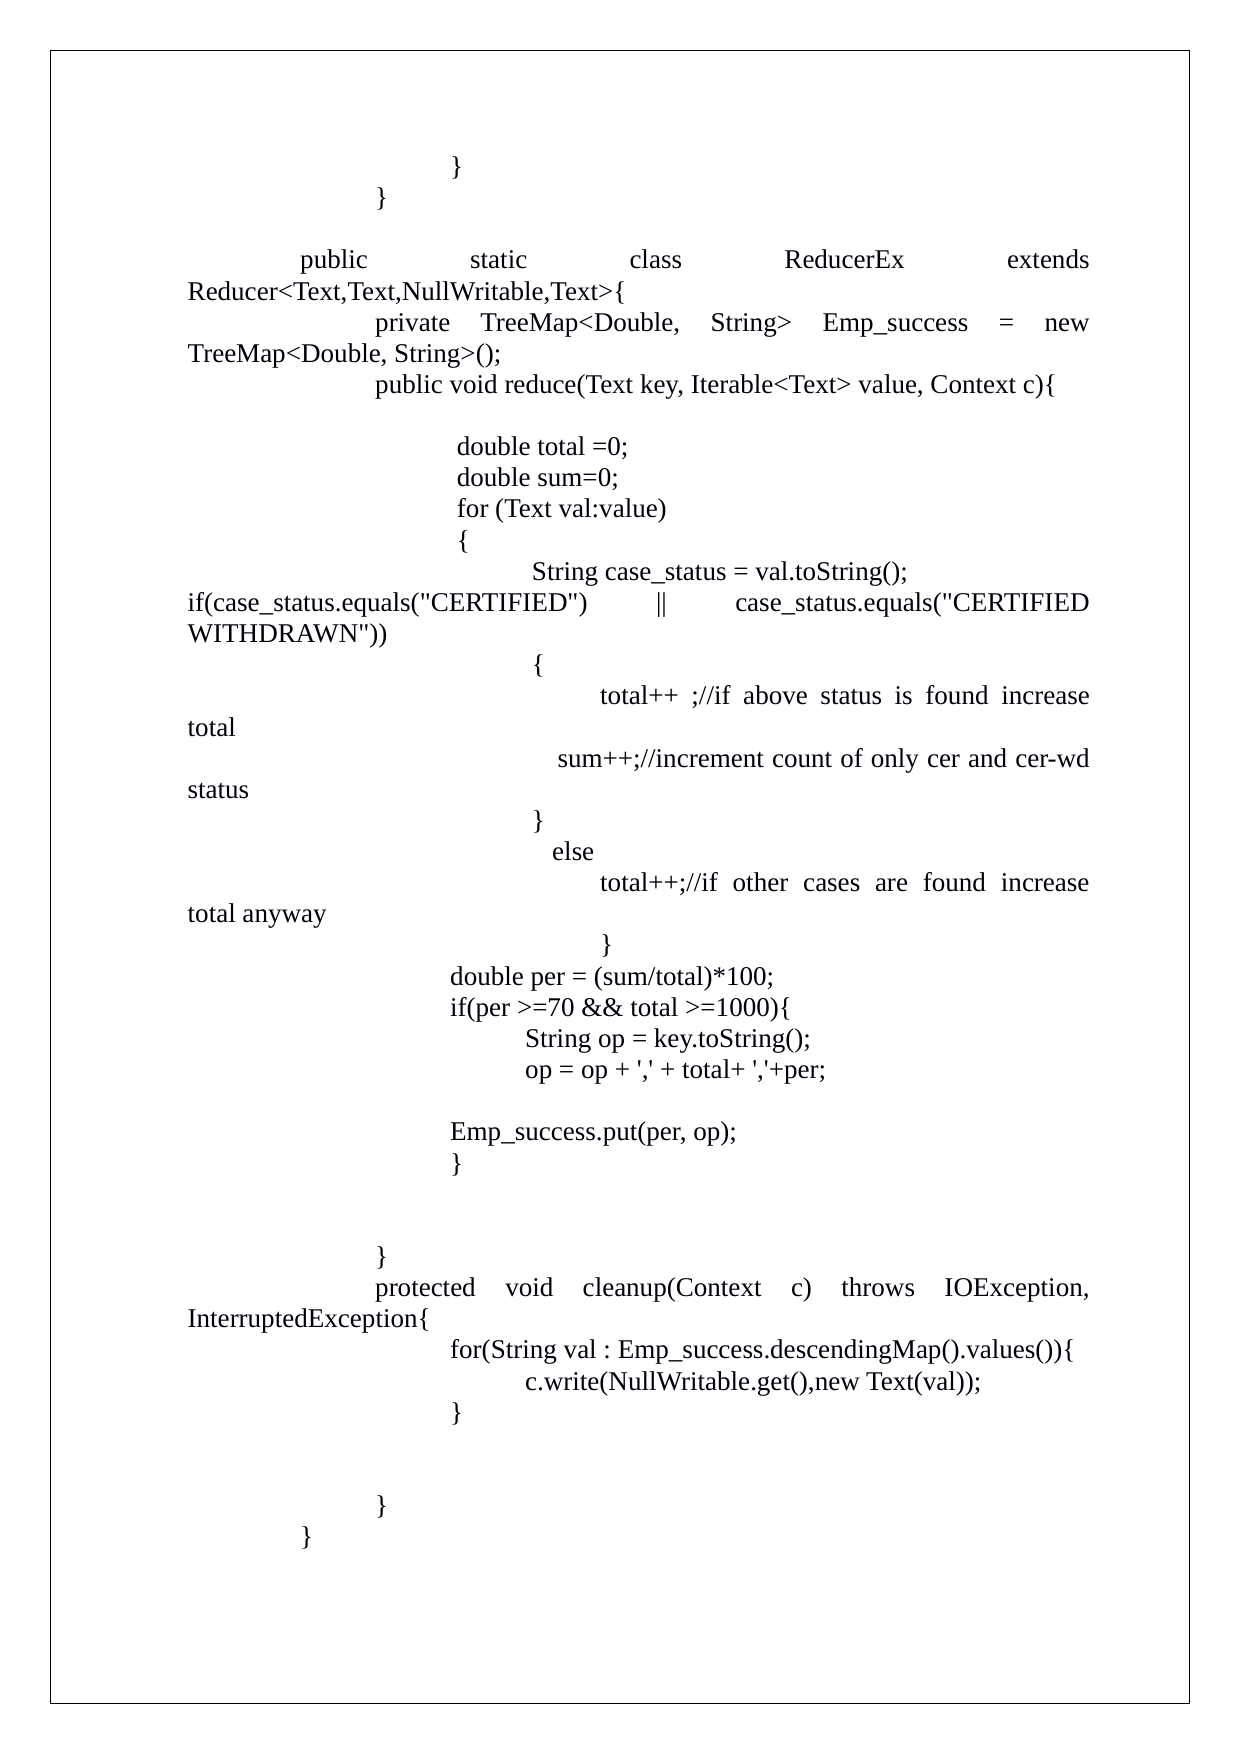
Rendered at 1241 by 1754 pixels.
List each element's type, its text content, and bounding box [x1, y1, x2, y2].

text } [187, 1520, 1090, 1552]
text total++;//if other cases are found increase total anyway [187, 866, 1090, 929]
text public static class ReducerEx extends Reducer<Text,Text,NullWritable,Text>{ [187, 243, 1090, 306]
text double per = (sum/total)*100; [187, 960, 1090, 991]
text for (Text val:value) [187, 493, 1090, 524]
text } [187, 1240, 1090, 1271]
text if(case_status.equals("CERTIFIED") || case_status.equals("CERTIFIED WITHDRAWN")) [187, 586, 1090, 648]
text double total =0; [187, 430, 1090, 461]
text } [187, 150, 1090, 181]
text op = op + ',' + total+ ','+per; [187, 1053, 1090, 1084]
text { [187, 524, 1090, 555]
text String op = key.toString(); [187, 1022, 1090, 1053]
text for(String val : Emp_success.descendingMap().values()){ [187, 1333, 1090, 1365]
text protected void cleanup(Context c) throws IOException, InterruptedException{ [187, 1271, 1090, 1333]
text else [187, 835, 1090, 866]
text total++ ;//if above status is found increase total [187, 679, 1090, 742]
text private TreeMap<Double, String> Emp_success = new TreeMap<Double, String>(); [187, 306, 1090, 368]
text String case_status = val.toString(); [187, 555, 1090, 586]
text } [187, 1489, 1090, 1520]
text } [187, 804, 1090, 835]
text sum++;//increment count of only cer and cer-wd status [187, 742, 1090, 804]
text Emp_success.put(per, op); [187, 1116, 1090, 1147]
text c.write(NullWritable.get(),new Text(val)); [187, 1365, 1090, 1396]
text } [187, 181, 1090, 212]
text double sum=0; [187, 461, 1090, 493]
text if(per >=70 && total >=1000){ [187, 991, 1090, 1022]
text public void reduce(Text key, Iterable<Text> value, Context c){ [187, 368, 1090, 399]
text } [187, 1147, 1090, 1178]
text { [187, 648, 1090, 679]
text } [187, 929, 1090, 960]
text } [187, 1396, 1090, 1427]
